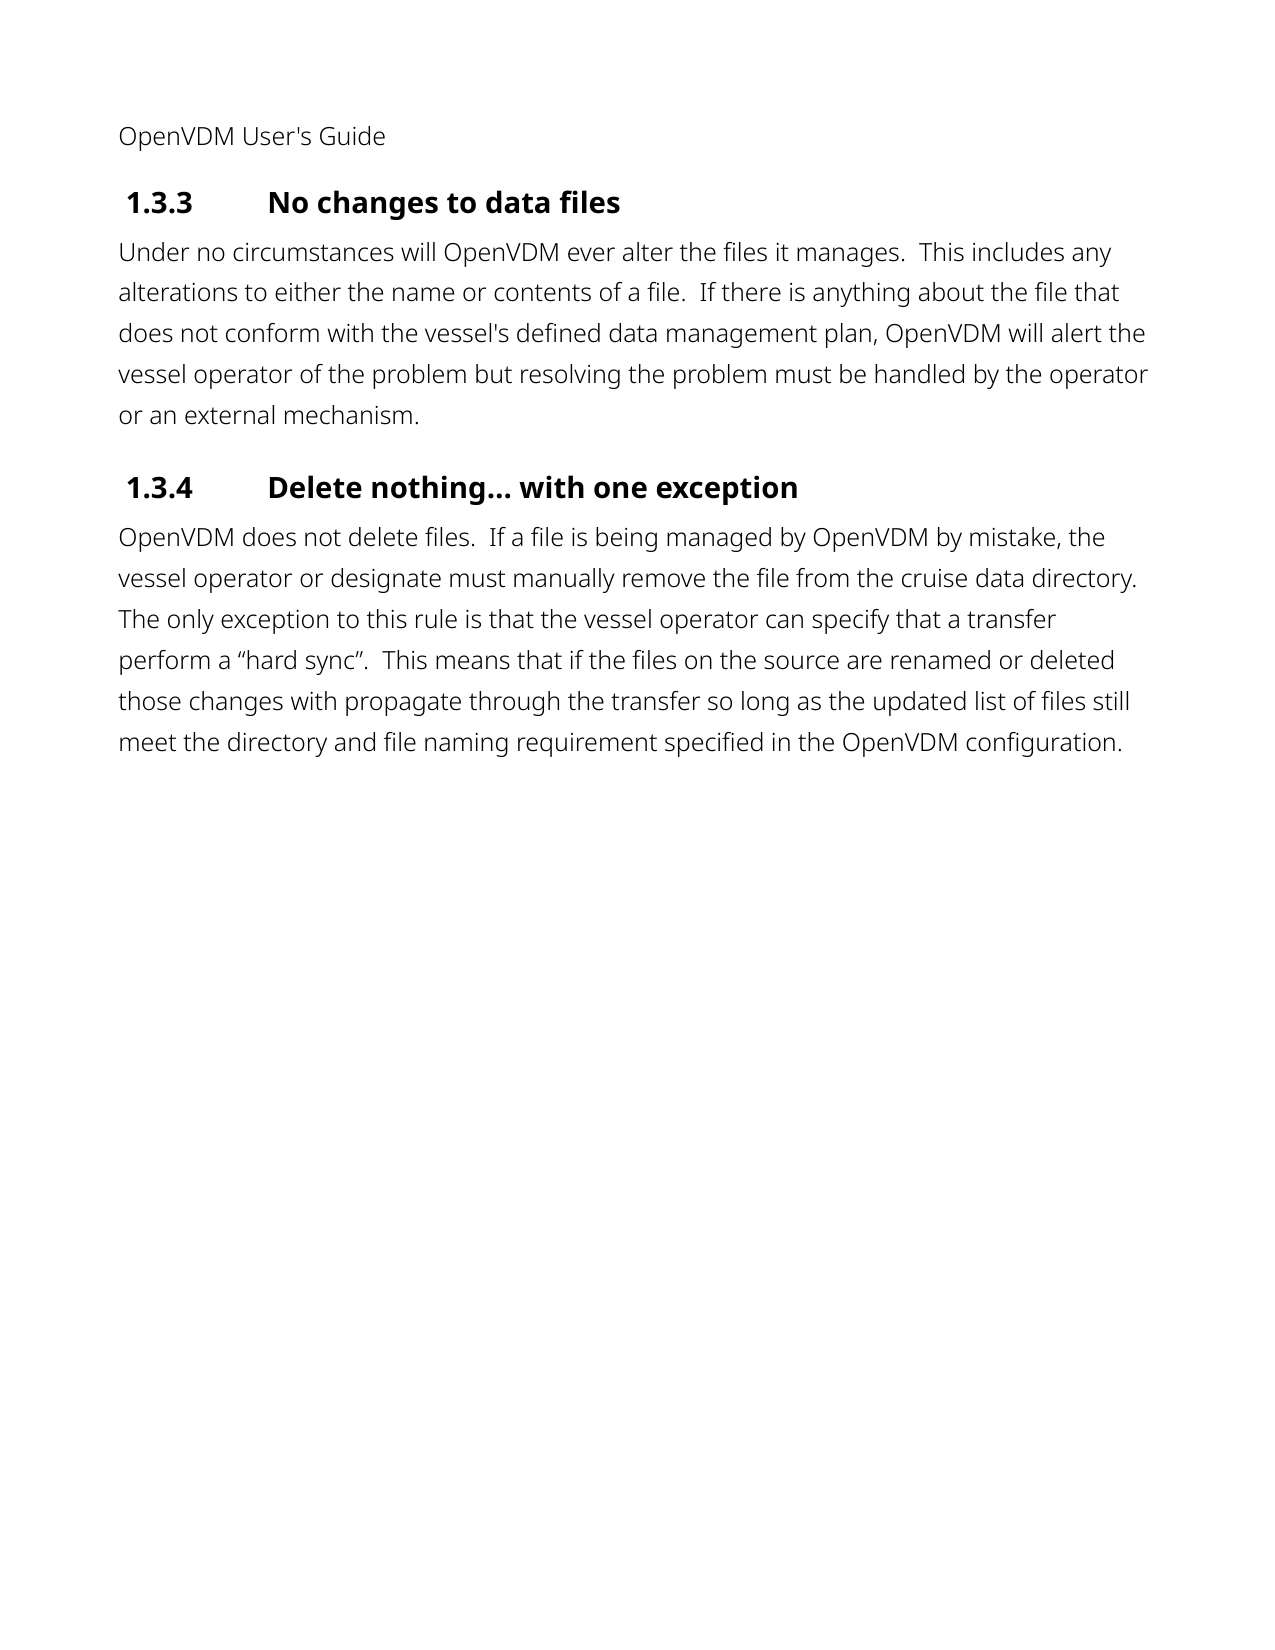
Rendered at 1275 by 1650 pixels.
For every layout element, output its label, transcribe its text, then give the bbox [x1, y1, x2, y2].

subtitle Delete nothing… with one exception [118, 467, 1157, 507]
subtitle No changes to data files [118, 182, 1157, 222]
text Under no circumstances will OpenVDM ever alter the files it manages. This includes any alterations to either the name or contents of a file. If there is anything about the file that does not conform with the vessel's defined data management plan, OpenVDM will alert the vessel operator of the problem but resolving the problem must be handled by the operator or an external mechanism. [118, 234, 1157, 432]
text OpenVDM does not delete files. If a file is being managed by OpenVDM by mistake, the vessel operator or designate must manually remove the file from the cruise data directory. The only exception to this rule is that the vessel operator can specify that a transfer perform a “hard sync”. This means that if the files on the source are renamed or deleted those changes with propagate through the transfer so long as the updated list of files still meet the directory and file naming requirement specified in the OpenVDM configuration. [118, 520, 1157, 758]
